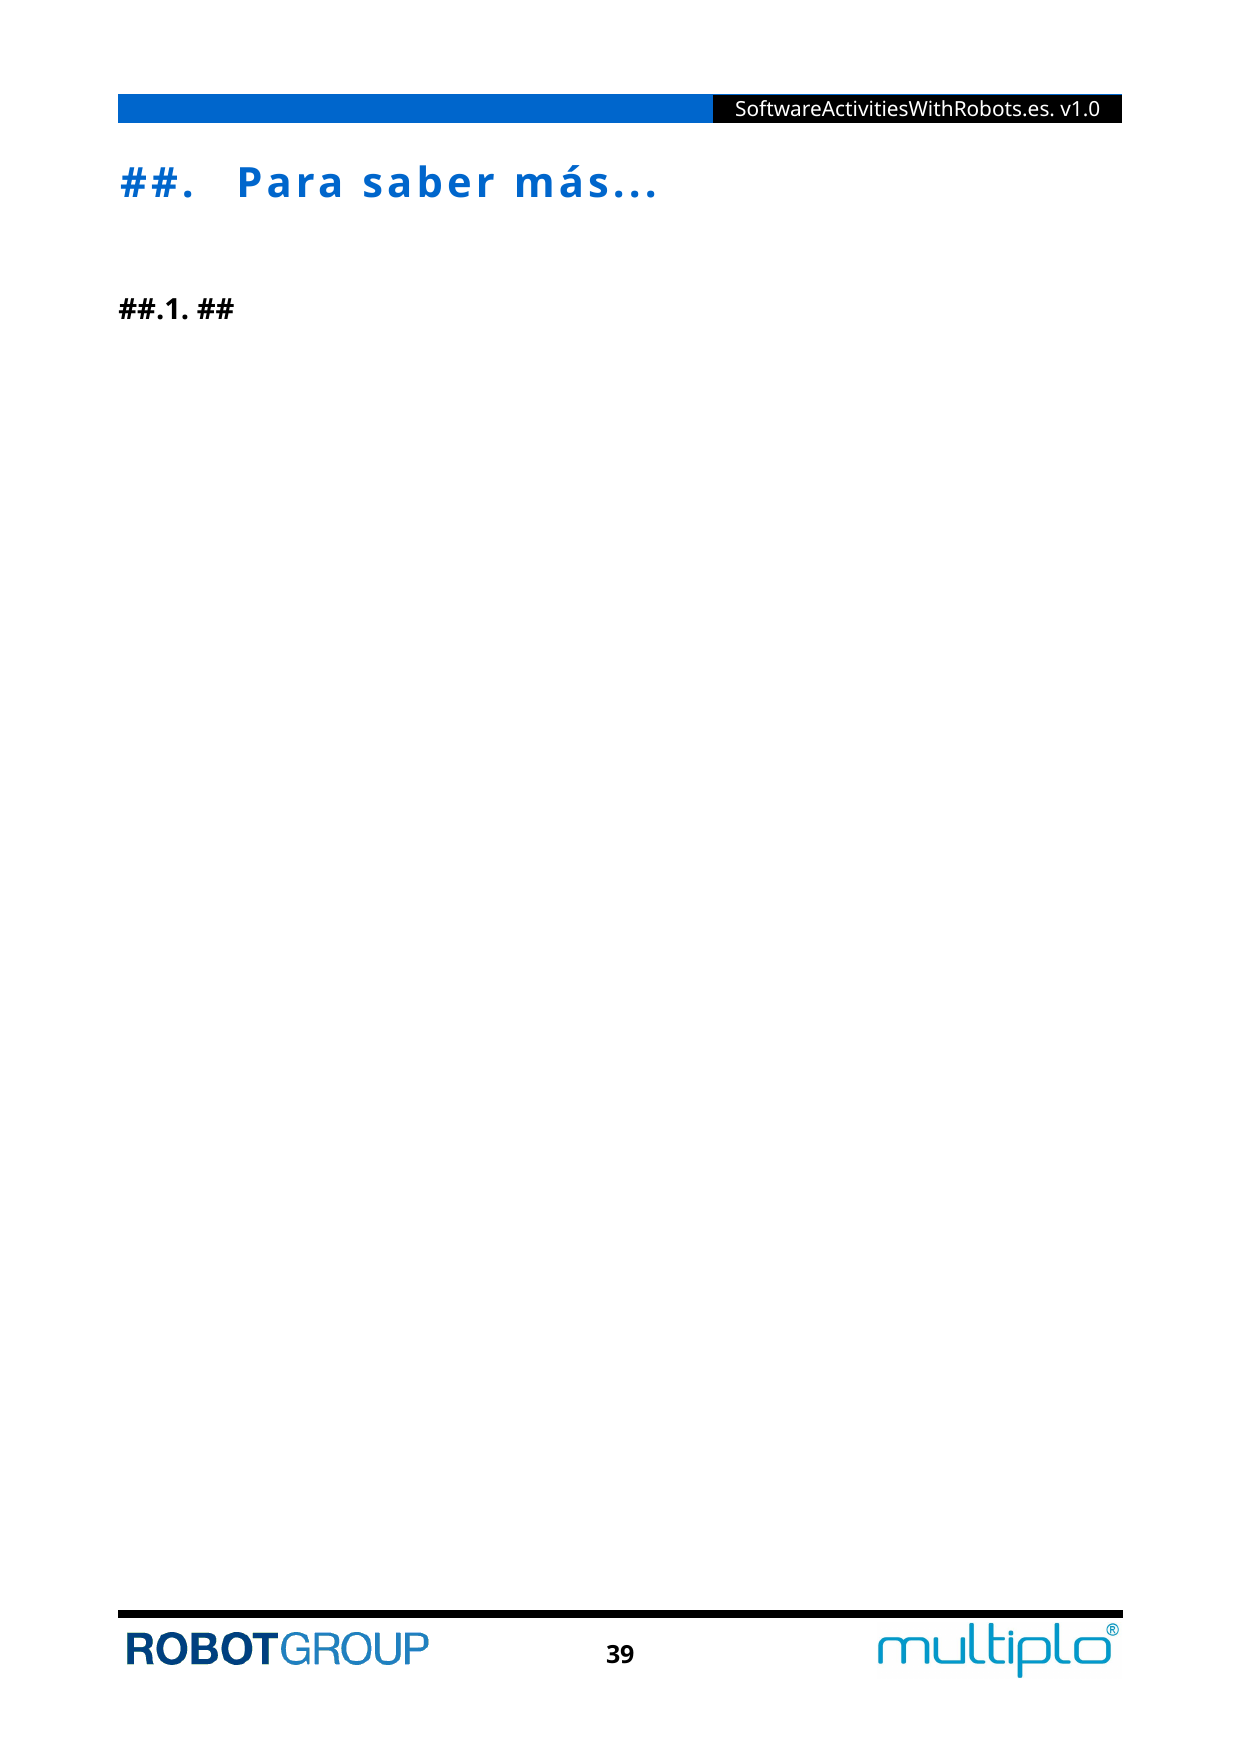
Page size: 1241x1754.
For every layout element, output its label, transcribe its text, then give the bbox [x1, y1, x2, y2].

text ##. Para saber más... [120, 152, 1122, 209]
text ##.1. ## [118, 289, 1122, 328]
picture [118, 1622, 434, 1673]
picture [877, 1622, 1123, 1679]
